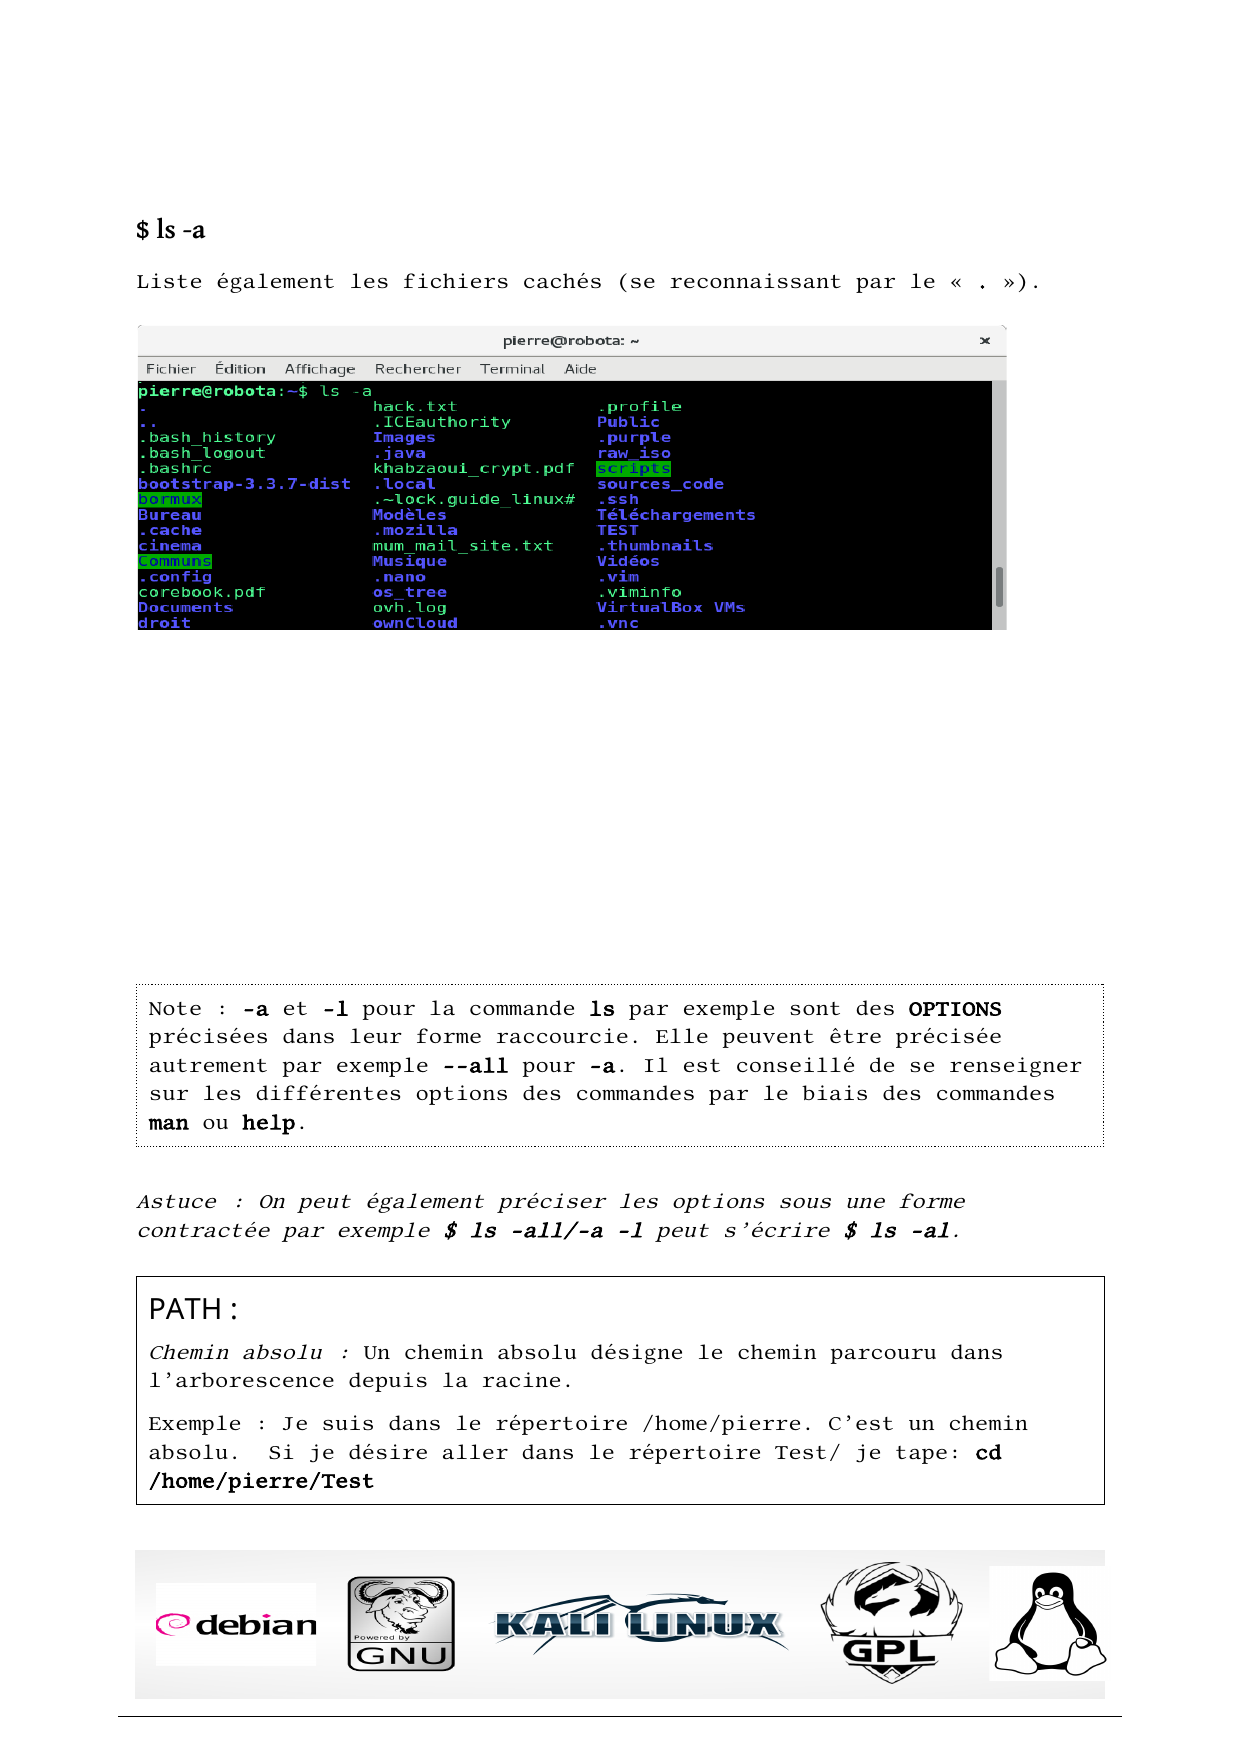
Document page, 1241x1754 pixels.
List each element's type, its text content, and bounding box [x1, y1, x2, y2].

picture [156, 1583, 317, 1666]
picture [820, 1562, 963, 1684]
text Note : -a et -l pour la commande ls par exemple sont des OPTIONS précisées dans leur forme raccourcie. Elle peuvent être précisée autrement par exemple --all pour -a. Il est conseillé de se renseigner sur les différentes options des commandes par le biais des commandes man ou help. [136, 984, 1104, 1147]
text $ ls -a [136, 214, 1104, 246]
text Astuce : On peut également préciser les options sous une forme contractée par exemple $ ls -all/-a -l peut s’écrire $ ls -al. [136, 1190, 1104, 1242]
picture [137, 325, 1007, 630]
text Liste également les fichiers cachés (se reconnaissant par le « . »). [136, 269, 1104, 293]
picture [989, 1566, 1112, 1681]
picture [476, 1579, 799, 1670]
text Chemin absolu : Un chemin absolu désigne le chemin parcouru dans l’arborescence depuis la racine. [137, 1328, 1104, 1393]
text Exemple : Je suis dans le répertoire /home/pierre. C’est un chemin absolu. Si je désire aller dans le répertoire Test/ je tape: cd /home/pierre/Test [137, 1400, 1104, 1504]
picture [341, 1573, 460, 1674]
subtitle PATH : [137, 1277, 1104, 1328]
